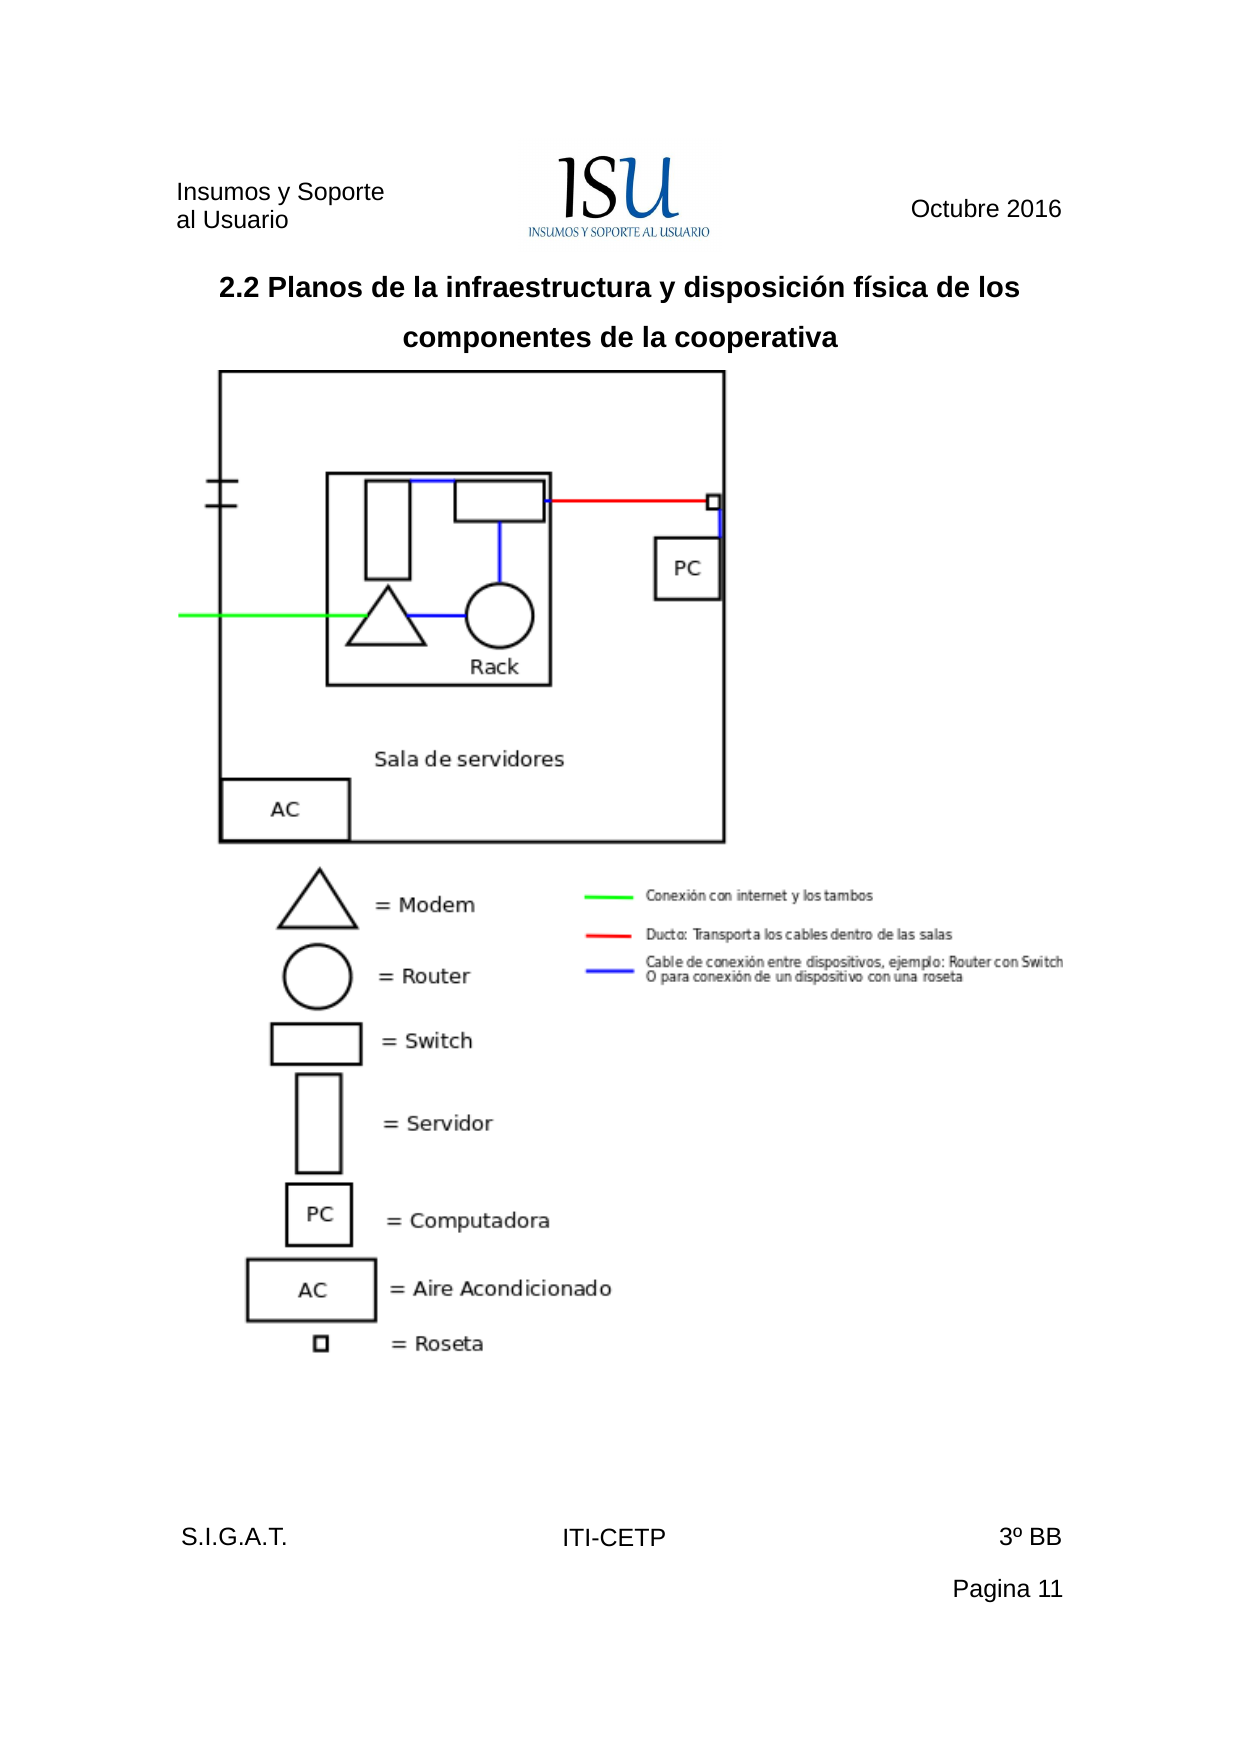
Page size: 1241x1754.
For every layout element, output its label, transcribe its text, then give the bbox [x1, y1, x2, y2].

picture [177, 370, 1063, 1356]
picture [517, 138, 723, 252]
text 2.2 Planos de la infraestructura y disposición física de los componentes de la cooperativa [177, 270, 1063, 354]
